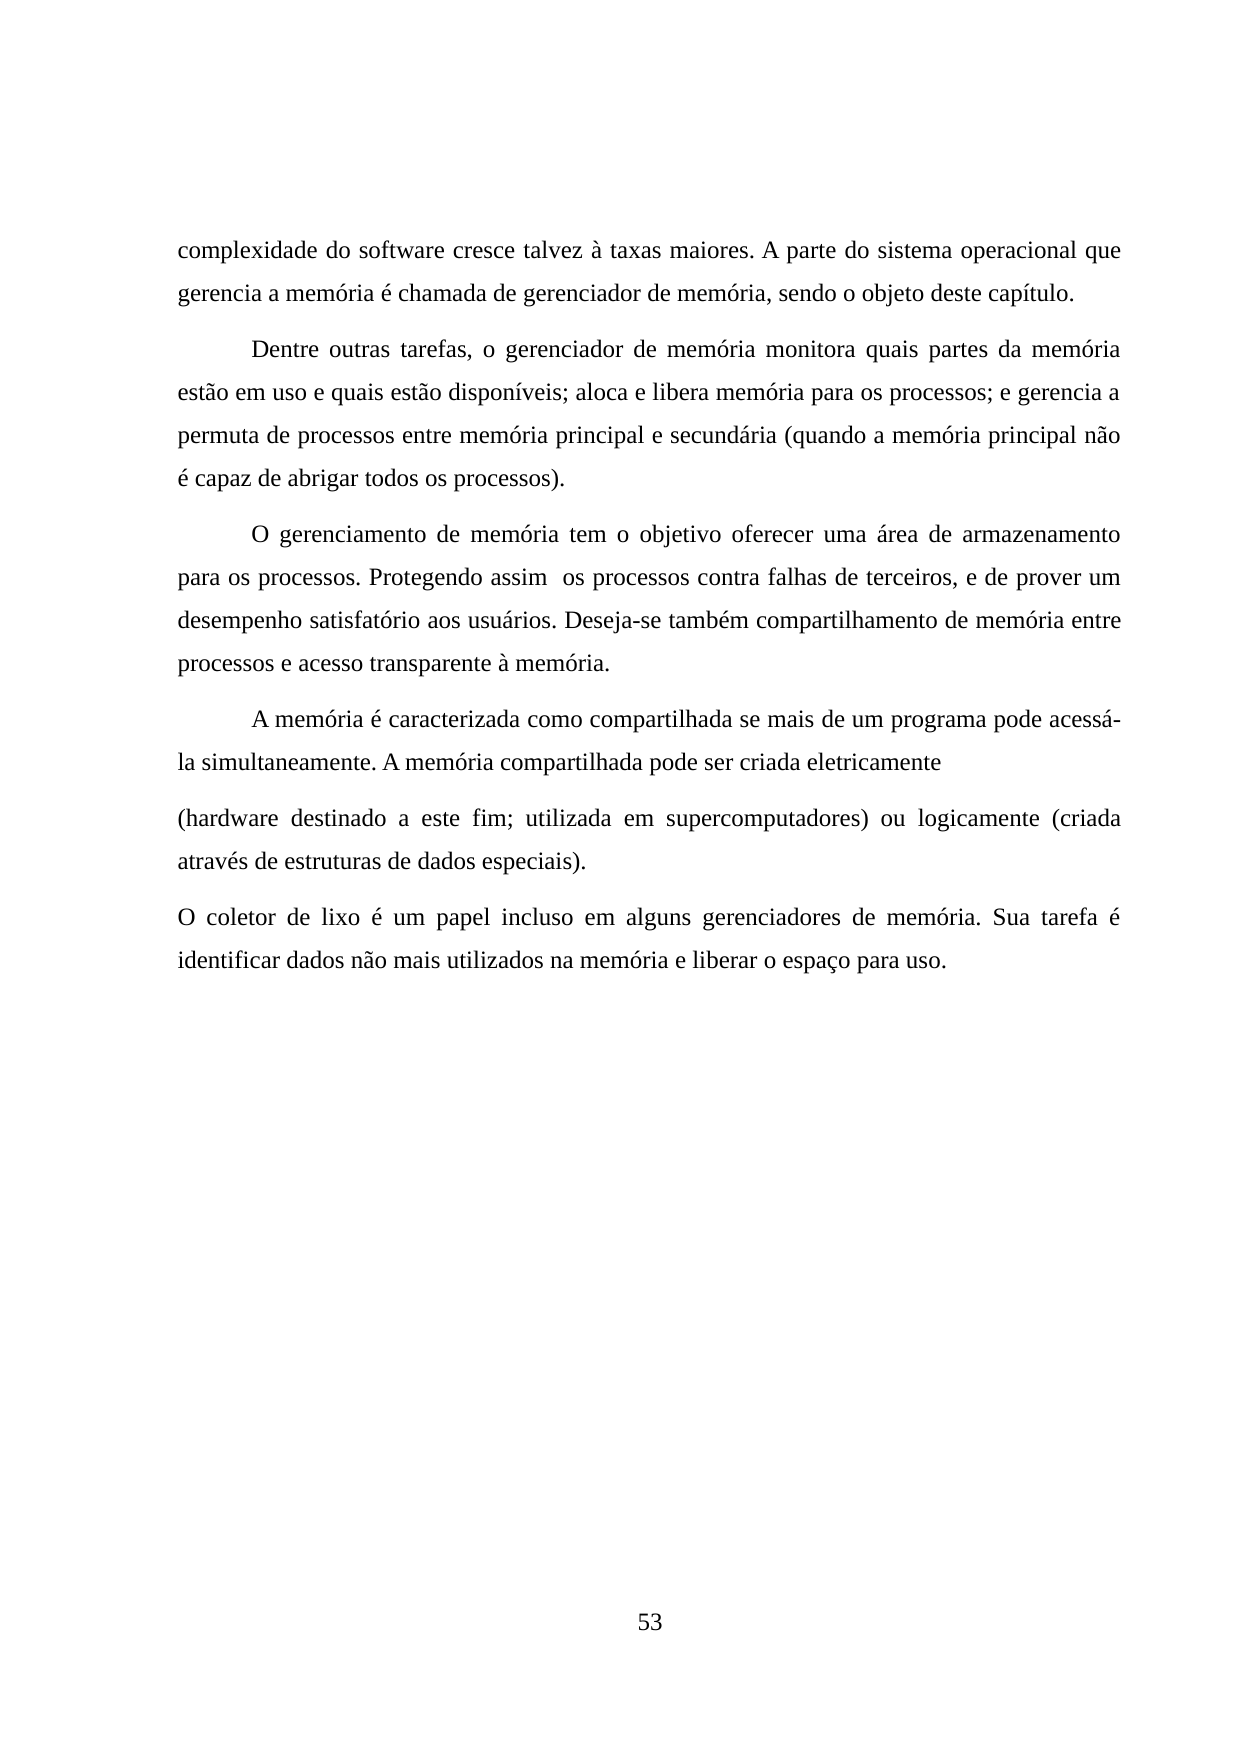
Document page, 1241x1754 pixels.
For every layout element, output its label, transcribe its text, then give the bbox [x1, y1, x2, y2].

text (hardware destinado a este fim; utilizada em supercomputadores) ou logicamente (criada através de estruturas de dados especiais). [177, 803, 1122, 875]
text Dentre outras tarefas, o gerenciador de memória monitora quais partes da memória estão em uso e quais estão disponíveis; aloca e libera memória para os processos; e gerencia a permuta de processos entre memória principal e secundária (quando a memória principal não é capaz de abrigar todos os processos). [177, 334, 1122, 492]
text O coletor de lixo é um papel incluso em alguns gerenciadores de memória. Sua tarefa é identificar dados não mais utilizados na memória e liberar o espaço para uso. [177, 902, 1122, 973]
text A memória é caracterizada como compartilhada se mais de um programa pode acessá-la simultaneamente. A memória compartilhada pode ser criada eletricamente [177, 704, 1122, 776]
text complexidade do software cresce talvez à taxas maiores. A parte do sistema operacional que gerencia a memória é chamada de gerenciador de memória, sendo o objeto deste capítulo. [177, 235, 1122, 307]
text O gerenciamento de memória tem o objetivo oferecer uma área de armazenamento para os processos. Protegendo assim os processos contra falhas de terceiros, e de prover um desempenho satisfatório aos usuários. Deseja-se também compartilhamento de memória entre processos e acesso transparente à memória. [177, 519, 1122, 677]
